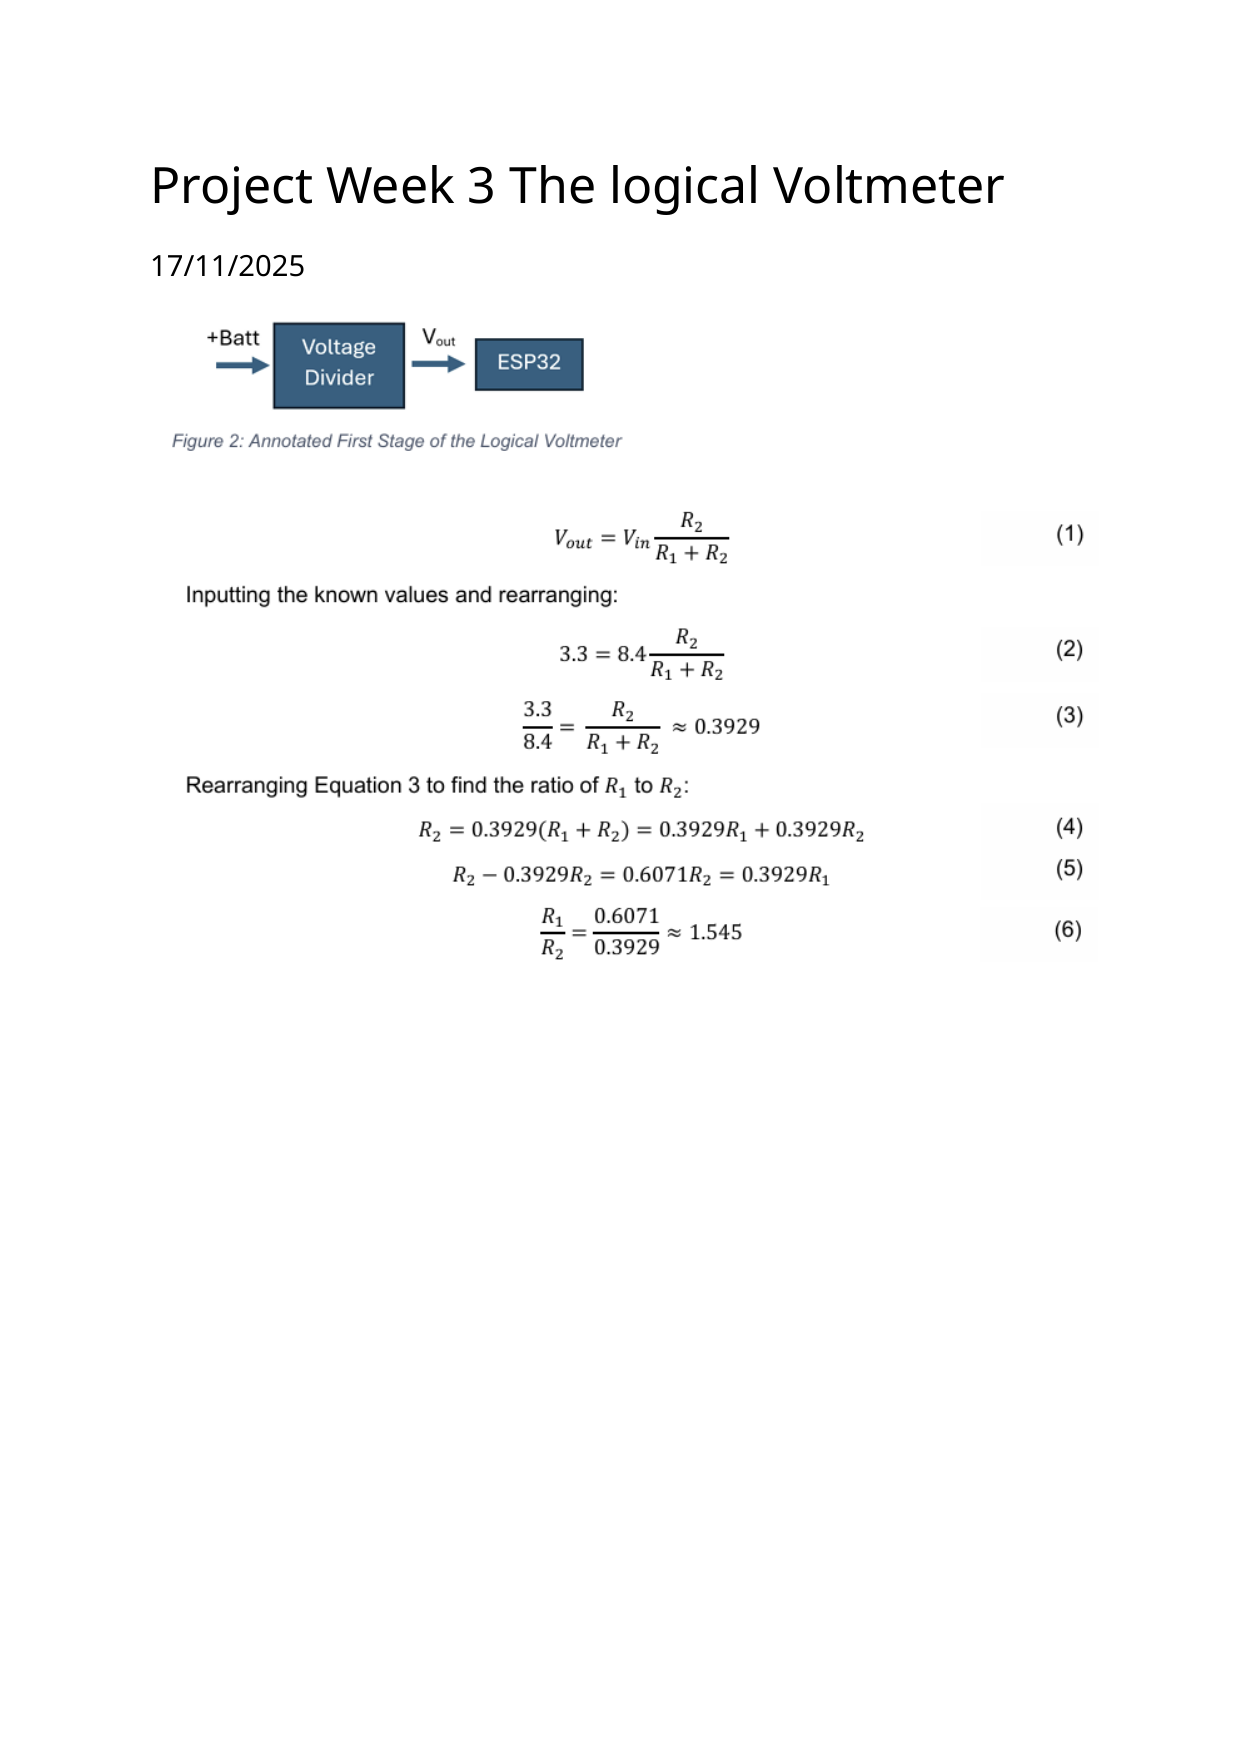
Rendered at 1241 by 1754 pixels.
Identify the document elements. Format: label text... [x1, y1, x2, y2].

text 17/11/2025 [150, 245, 1090, 285]
text Project Week 3 The logical Voltmeter [150, 150, 1090, 218]
